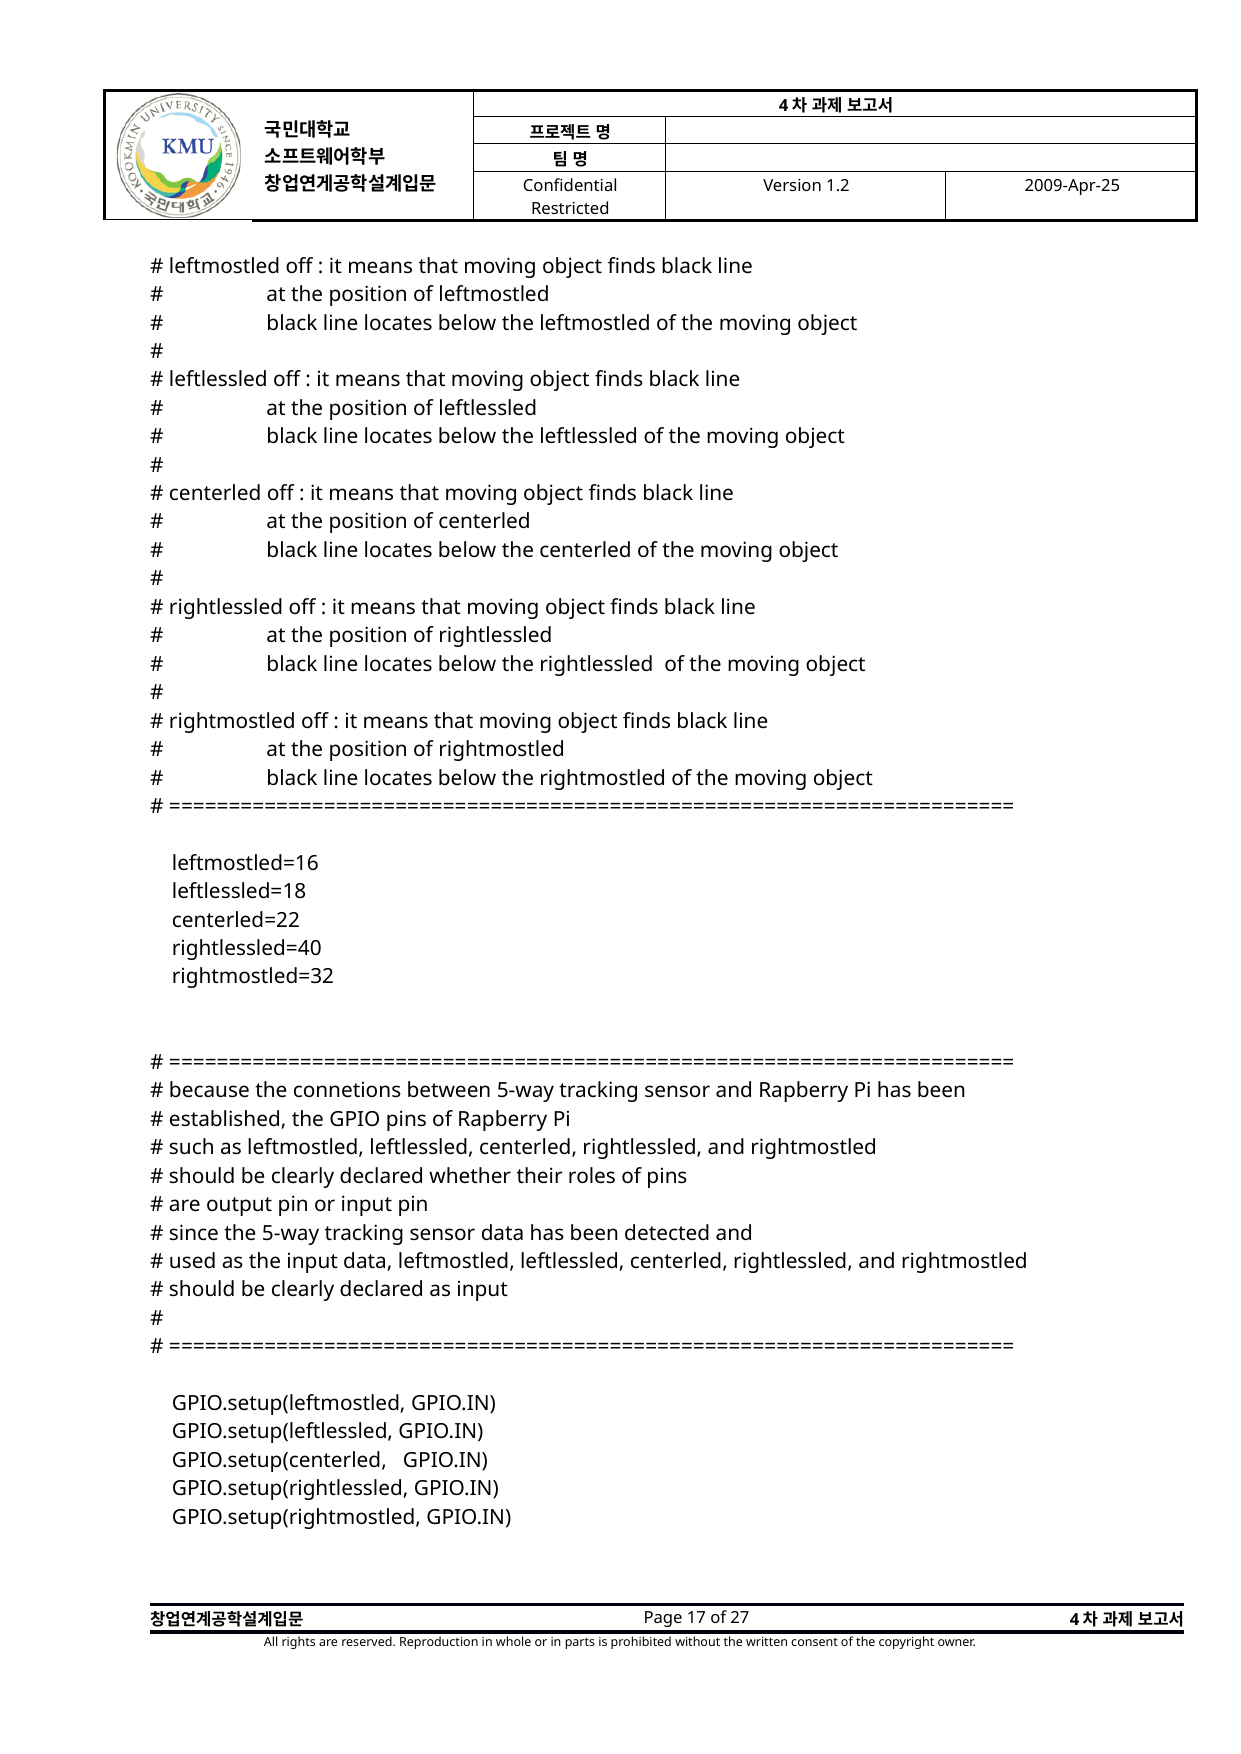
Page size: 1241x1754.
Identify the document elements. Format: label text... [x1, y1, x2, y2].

text # black line locates below the centerled of the moving object [150, 535, 1090, 563]
text # centerled off : it means that moving object finds black line [150, 478, 1090, 507]
text # black line locates below the rightmostled of the moving object [150, 763, 1090, 791]
text GPIO.setup(rightmostled, GPIO.IN) [150, 1502, 1090, 1530]
text # at the position of centerled [150, 507, 1090, 535]
text # ======================================================================= [150, 1047, 1090, 1075]
text GPIO.setup(rightlessled, GPIO.IN) [150, 1473, 1090, 1502]
text # black line locates below the leftmostled of the moving object [150, 308, 1090, 336]
text # established, the GPIO pins of Rapberry Pi [150, 1104, 1090, 1132]
text # [150, 1303, 1090, 1331]
text centerled=22 [150, 905, 1090, 933]
text # should be clearly declared as input [150, 1274, 1090, 1303]
text GPIO.setup(leftlessled, GPIO.IN) [150, 1417, 1090, 1445]
text # used as the input data, leftmostled, leftlessled, centerled, rightlessled, and rightmostled [150, 1246, 1090, 1274]
text # [150, 563, 1090, 592]
text # are output pin or input pin [150, 1189, 1090, 1218]
text # leftlessled off : it means that moving object finds black line [150, 364, 1090, 393]
text rightmostled=32 [150, 962, 1090, 990]
text # [150, 450, 1090, 478]
text # because the connetions between 5-way tracking sensor and Rapberry Pi has been [150, 1075, 1090, 1104]
text GPIO.setup(centerled, GPIO.IN) [150, 1445, 1090, 1473]
text # at the position of leftmostled [150, 279, 1090, 308]
text rightlessled=40 [150, 933, 1090, 962]
text # at the position of rightlessled [150, 620, 1090, 649]
text # rightlessled off : it means that moving object finds black line [150, 592, 1090, 620]
text # black line locates below the leftlessled of the moving object [150, 421, 1090, 450]
text GPIO.setup(leftmostled, GPIO.IN) [150, 1388, 1090, 1417]
text # at the position of leftlessled [150, 393, 1090, 421]
text # ======================================================================= [150, 791, 1090, 819]
text # rightmostled off : it means that moving object finds black line [150, 706, 1090, 734]
text # black line locates below the rightlessled of the moving object [150, 649, 1090, 677]
text # should be clearly declared whether their roles of pins [150, 1161, 1090, 1189]
text # [150, 677, 1090, 706]
text # ======================================================================= [150, 1331, 1090, 1360]
text # since the 5-way tracking sensor data has been detected and [150, 1218, 1090, 1246]
text # such as leftmostled, leftlessled, centerled, rightlessled, and rightmostled [150, 1132, 1090, 1161]
text # leftmostled off : it means that moving object finds black line [150, 251, 1090, 279]
text # at the position of rightmostled [150, 734, 1090, 763]
text leftlessled=18 [150, 876, 1090, 905]
text # [150, 336, 1090, 364]
text leftmostled=16 [150, 848, 1090, 876]
